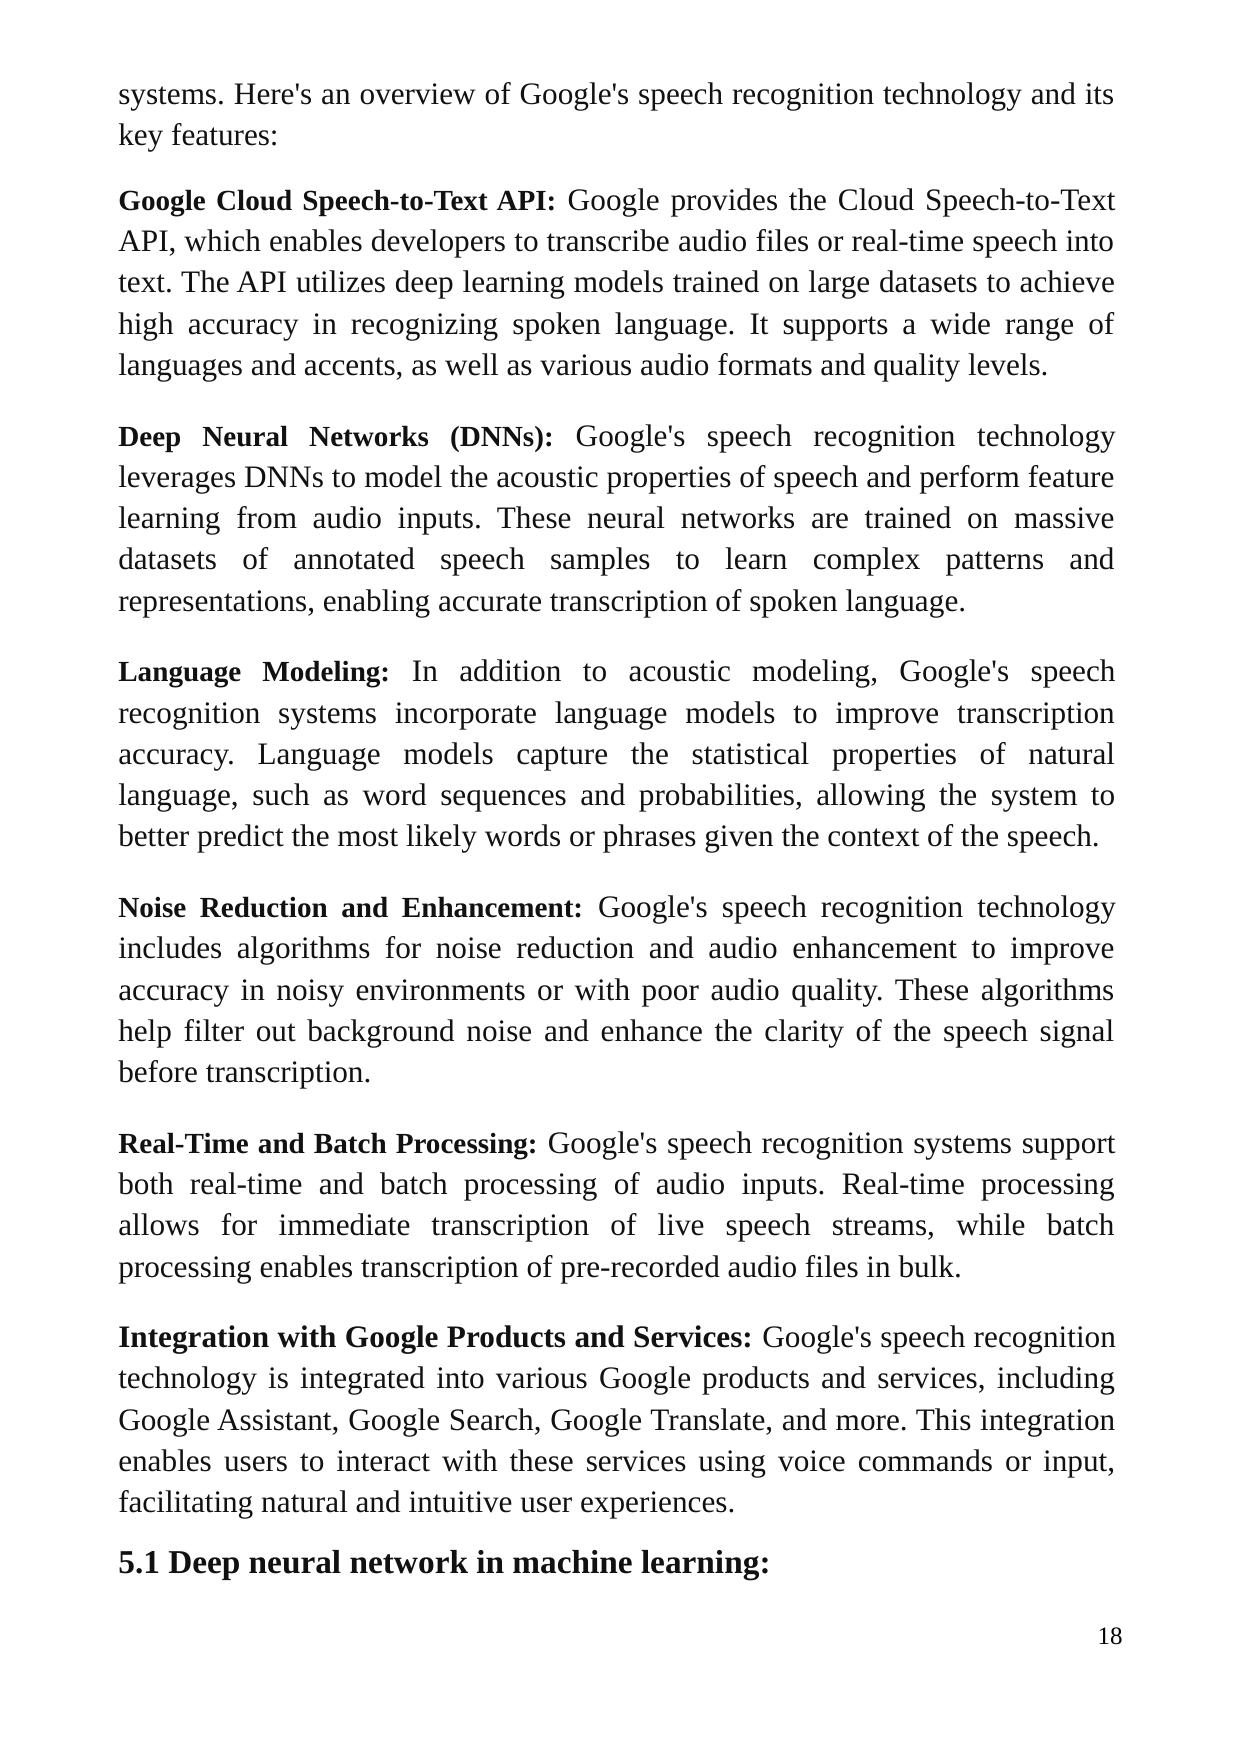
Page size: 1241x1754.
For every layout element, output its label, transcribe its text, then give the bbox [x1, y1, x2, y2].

text 5.1 Deep neural network in machine learning: [118, 1542, 1116, 1581]
text Google Cloud Speech-to-Text API: Google provides the Cloud Speech-to-Text API, which enables developers to transcribe audio files or real-time speech into text. The API utilizes deep learning models trained on large datasets to achieve high accuracy in recognizing spoken language. It supports a wide range of languages and accents, as well as various audio formats and quality levels. [118, 181, 1116, 382]
text Real-Time and Batch Processing: Google's speech recognition systems support both real-time and batch processing of audio inputs. Real-time processing allows for immediate transcription of live speech streams, while batch processing enables transcription of pre-recorded audio files in bulk. [118, 1124, 1116, 1284]
text Integration with Google Products and Services: Google's speech recognition technology is integrated into various Google products and services, including Google Assistant, Google Search, Google Translate, and more. This integration enables users to interact with these services using voice commands or input, facilitating natural and intuitive user experiences. [118, 1318, 1116, 1519]
text Language Modeling: In addition to acoustic modeling, Google's speech recognition systems incorporate language models to improve transcription accuracy. Language models capture the statistical properties of natural language, such as word sequences and probabilities, allowing the system to better predict the most likely words or phrases given the context of the speech. [118, 653, 1116, 853]
text Deep Neural Networks (DNNs): Google's speech recognition technology leverages DNNs to model the acoustic properties of speech and perform feature learning from audio inputs. These neural networks are trained on massive datasets of annotated speech samples to learn complex patterns and representations, enabling accurate transcription of spoken language. [118, 417, 1116, 618]
text systems. Here's an overview of Google's speech recognition technology and its key features: [118, 75, 1116, 152]
text Noise Reduction and Enhancement: Google's speech recognition technology includes algorithms for noise reduction and audio enhancement to improve accuracy in noisy environments or with poor audio quality. These algorithms help filter out background noise and enhance the clarity of the speech signal before transcription. [118, 888, 1116, 1089]
